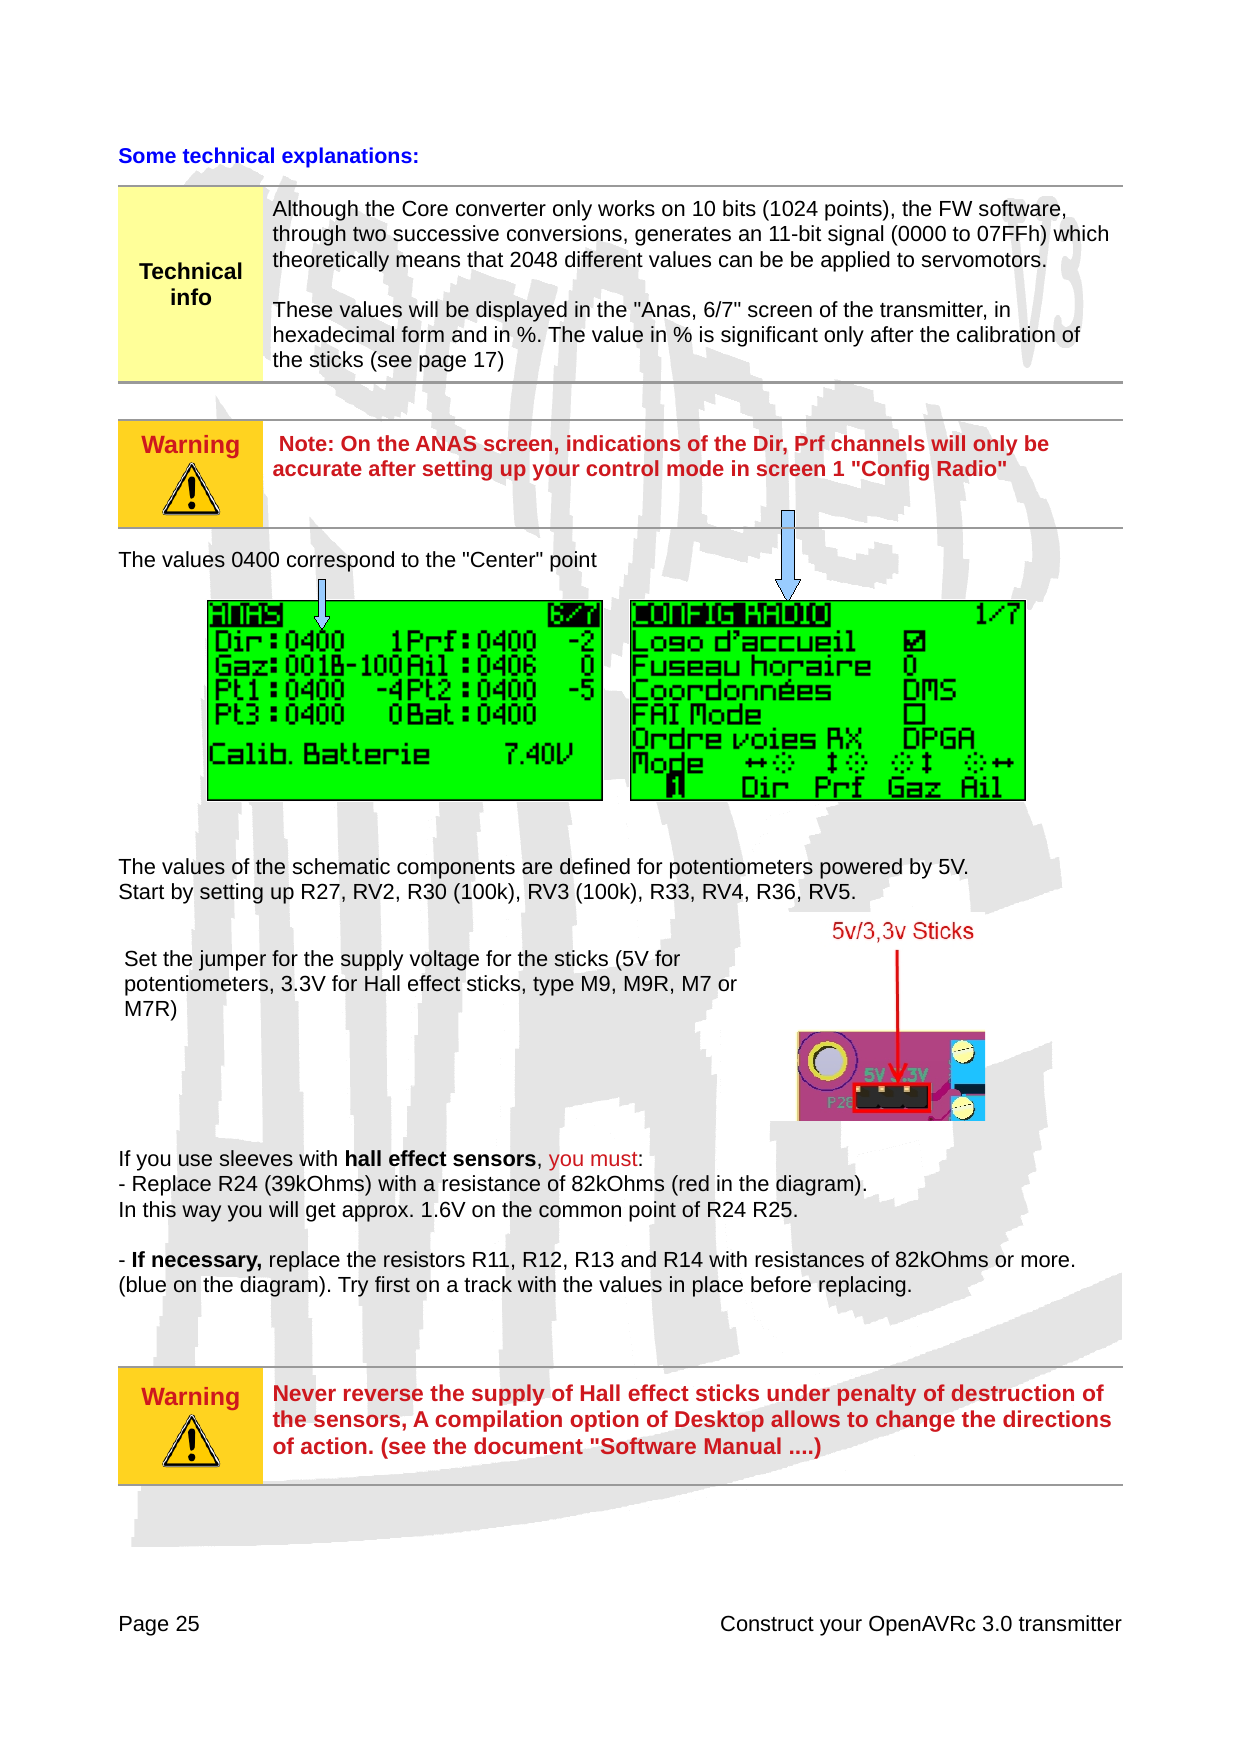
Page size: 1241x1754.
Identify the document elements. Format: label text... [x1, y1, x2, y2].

text The values of the schematic components are defined for potentiometers powered by 5V. [118, 854, 1122, 879]
text Set the jumper for the supply voltage for the sticks (5V for potentiometers, 3.3V for Hall effect sticks, type M9, M9R, M7 or M7R) [124, 946, 758, 1021]
text Start by setting up R27, RV2, R30 (100k), RV3 (100k), R33, RV4, R36, RV5. [118, 879, 1122, 904]
table_header Warning [118, 421, 263, 527]
text - If necessary, replace the resistors R11, R12, R13 and R14 with resistances of 82kOhms or more. (blue on the diagram). Try first on a track with the values in place before replacing. [118, 1247, 1122, 1297]
table_header Technical info [118, 187, 263, 381]
table_header Although the Core converter only works on 10 bits (1024 points), the FW software, through two successive conversions, generates an 11-bit signal (0000 to 07FFh) which theoretically means that 2048 different values can be be applied to servomotors. These values will be displayed in the "Anas, 6/7" screen of the transmitter, in hexadecimal form and in %. The value in % is significant only after the calibration of the sticks (see page 17) [264, 187, 1122, 381]
picture [763, 912, 986, 1121]
text - Replace R24 (39kOhms) with a resistance of 82kOhms (red in the diagram). [118, 1171, 1122, 1197]
table_header Never reverse the supply of Hall effect sticks under penalty of destruction of the sensors, A compilation option of Desktop allows to change the directions of action. (see the document "Software Manual ....) [264, 1368, 1122, 1484]
text [795, 547, 1122, 572]
text The values 0400 correspond to the "Center" point [118, 547, 781, 572]
picture [158, 1410, 224, 1471]
table_header Warning [118, 1368, 263, 1484]
table_header Note: On the ANAS screen, indications of the Dir, Prf channels will only be accurate after setting up your control mode in screen 1 "Config Radio" [263, 421, 1122, 527]
picture [207, 600, 603, 801]
text In this way you will get approx. 1.6V on the common point of R24 R25. [118, 1197, 1122, 1222]
text If you use sleeves with hall effect sensors, you must: [118, 1146, 1122, 1171]
picture [630, 600, 1026, 801]
picture [158, 458, 223, 519]
text Some technical explanations: [118, 143, 1122, 167]
